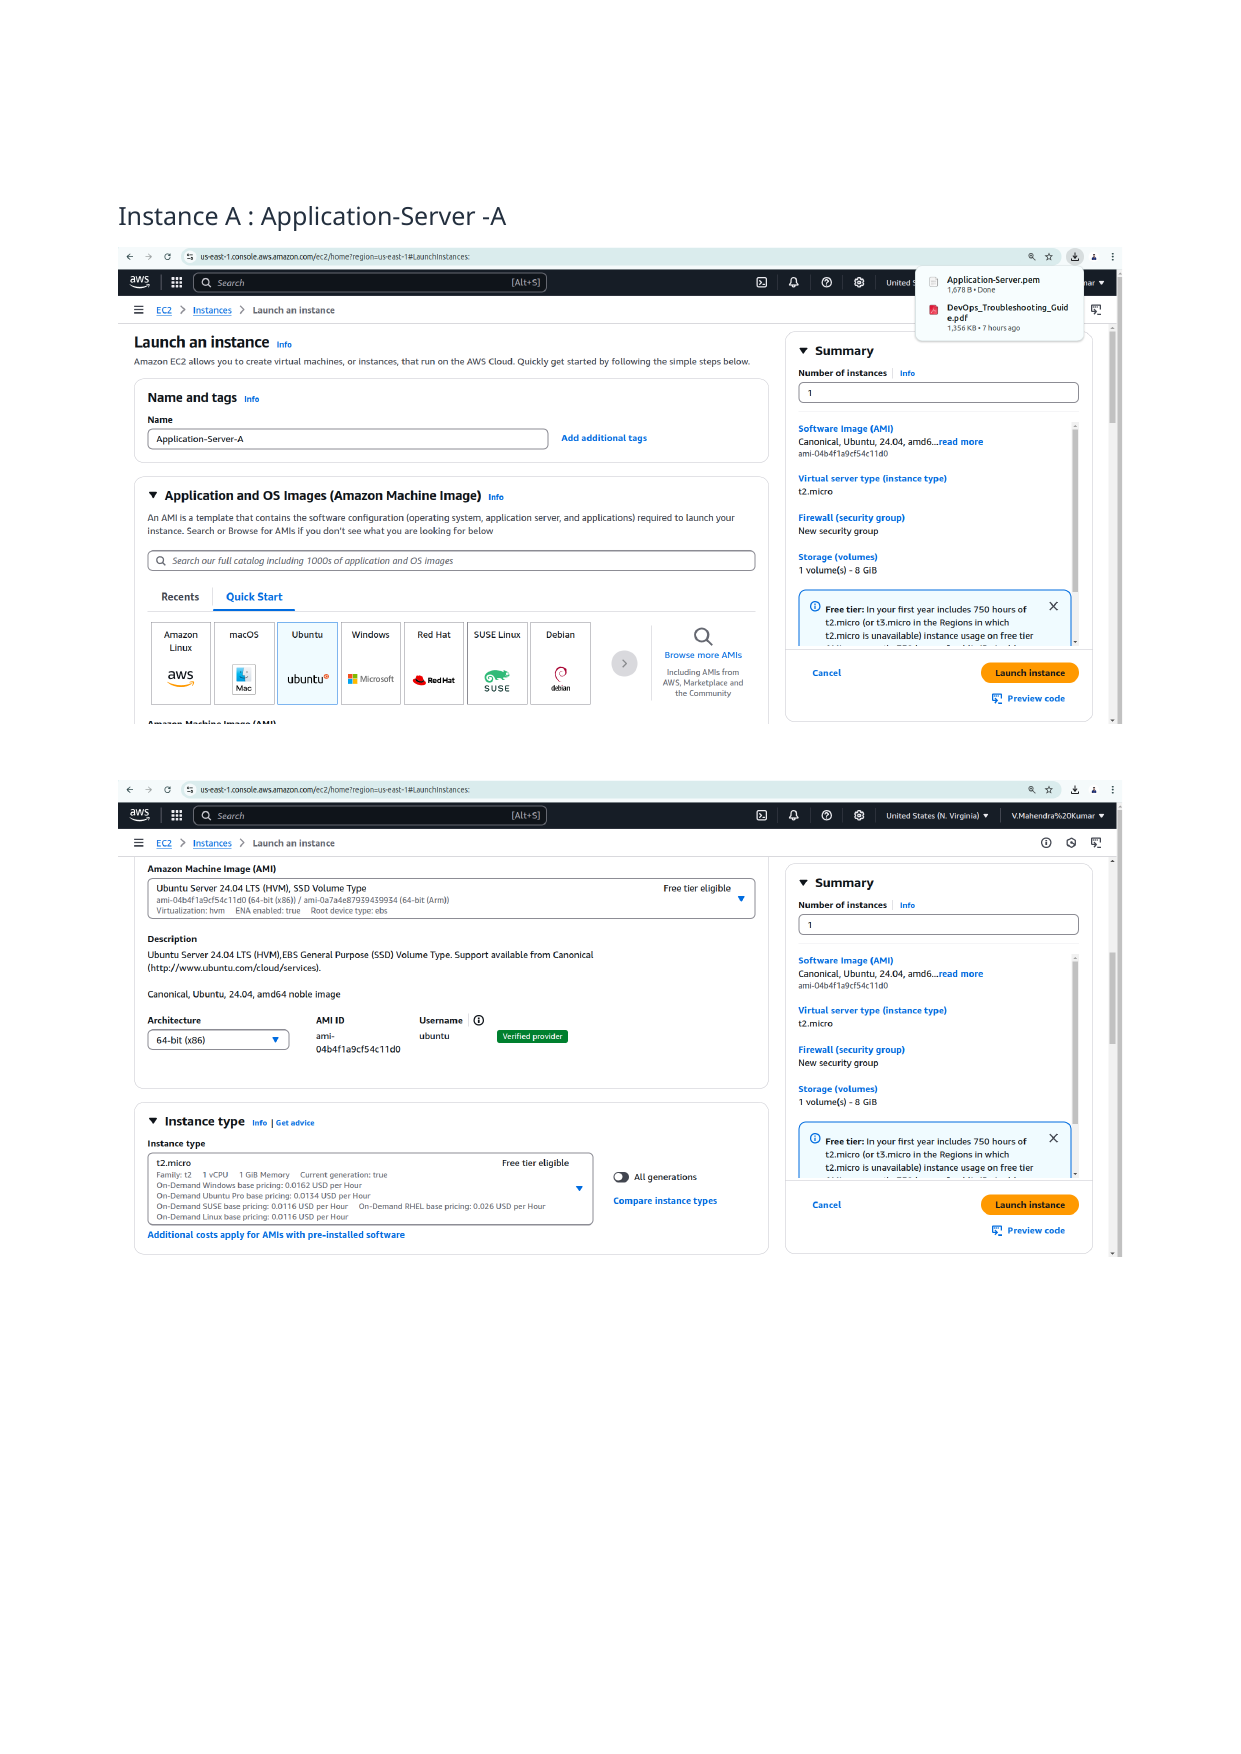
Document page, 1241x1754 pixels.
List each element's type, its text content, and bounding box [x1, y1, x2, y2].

text Instance A : Application-Server -A [118, 183, 1122, 233]
picture [118, 780, 1123, 1257]
picture [118, 247, 1123, 724]
